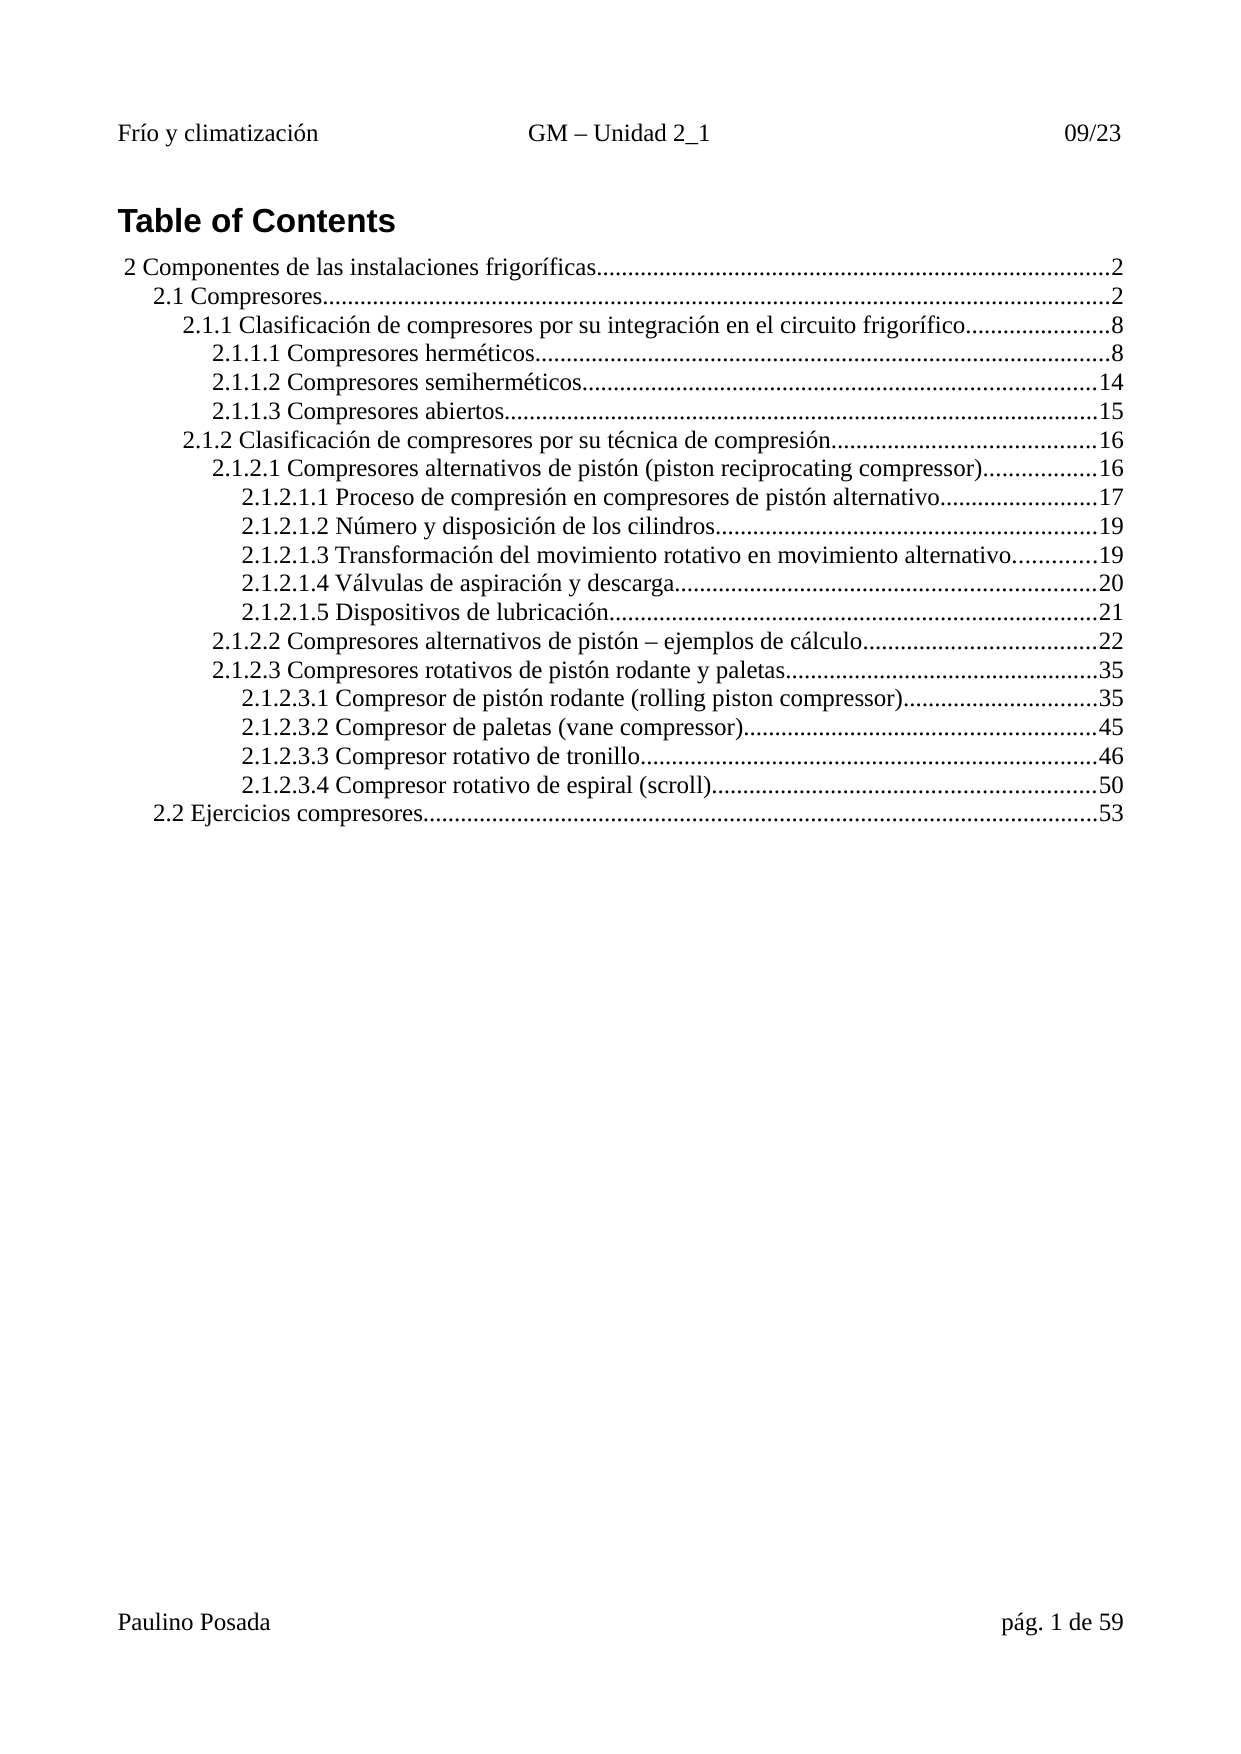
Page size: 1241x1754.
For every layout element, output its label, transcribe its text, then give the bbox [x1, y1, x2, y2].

text 2.1.2.1.1 Proceso de compresión en compresores de pistón alternativo 17 [235, 482, 1123, 511]
text 2.1.2.2 Compresores alternativos de pistón – ejemplos de cálculo 22 [206, 626, 1123, 655]
text 2.1.2.1.3 Transformación del movimiento rotativo en movimiento alternativo 19 [235, 540, 1123, 568]
text 2.1.2.1.4 Válvulas de aspiración y descarga 20 [235, 568, 1123, 597]
text 2.1.1.1 Compresores herméticos 8 [206, 338, 1123, 367]
text 2.1.1.2 Compresores semiherméticos 14 [206, 367, 1123, 396]
text 2.1.2.3 Compresores rotativos de pistón rodante y paletas 35 [206, 655, 1123, 683]
text 2.1.2.1.5 Dispositivos de lubricación 21 [235, 597, 1123, 626]
subtitle Table of Contents [117, 201, 1123, 240]
text 2.1.2.3.2 Compresor de paletas (vane compressor) 45 [235, 712, 1123, 741]
text 2.1.2.3.4 Compresor rotativo de espiral (scroll) 50 [235, 770, 1123, 798]
text 2.1.2 Clasificación de compresores por su técnica de compresión 16 [176, 425, 1123, 453]
text 2.1.2.3.3 Compresor rotativo de tronillo 46 [235, 741, 1123, 770]
text 2.1.1.3 Compresores abiertos 15 [206, 396, 1123, 425]
text 2.1.2.1 Compresores alternativos de pistón (piston reciprocating compressor) 16 [206, 453, 1123, 482]
text 2.1.2.3.1 Compresor de pistón rodante (rolling piston compressor) 35 [235, 683, 1123, 712]
text 2.1.2.1.2 Número y disposición de los cilindros. 19 [235, 511, 1123, 540]
text 2 Componentes de las instalaciones frigoríficas 2 [117, 252, 1123, 281]
text 2.1 Compresores 2 [147, 281, 1123, 310]
text 2.1.1 Clasificación de compresores por su integración en el circuito frigorífico 8 [176, 310, 1123, 338]
text 2.2 Ejercicios compresores 53 [147, 798, 1123, 827]
